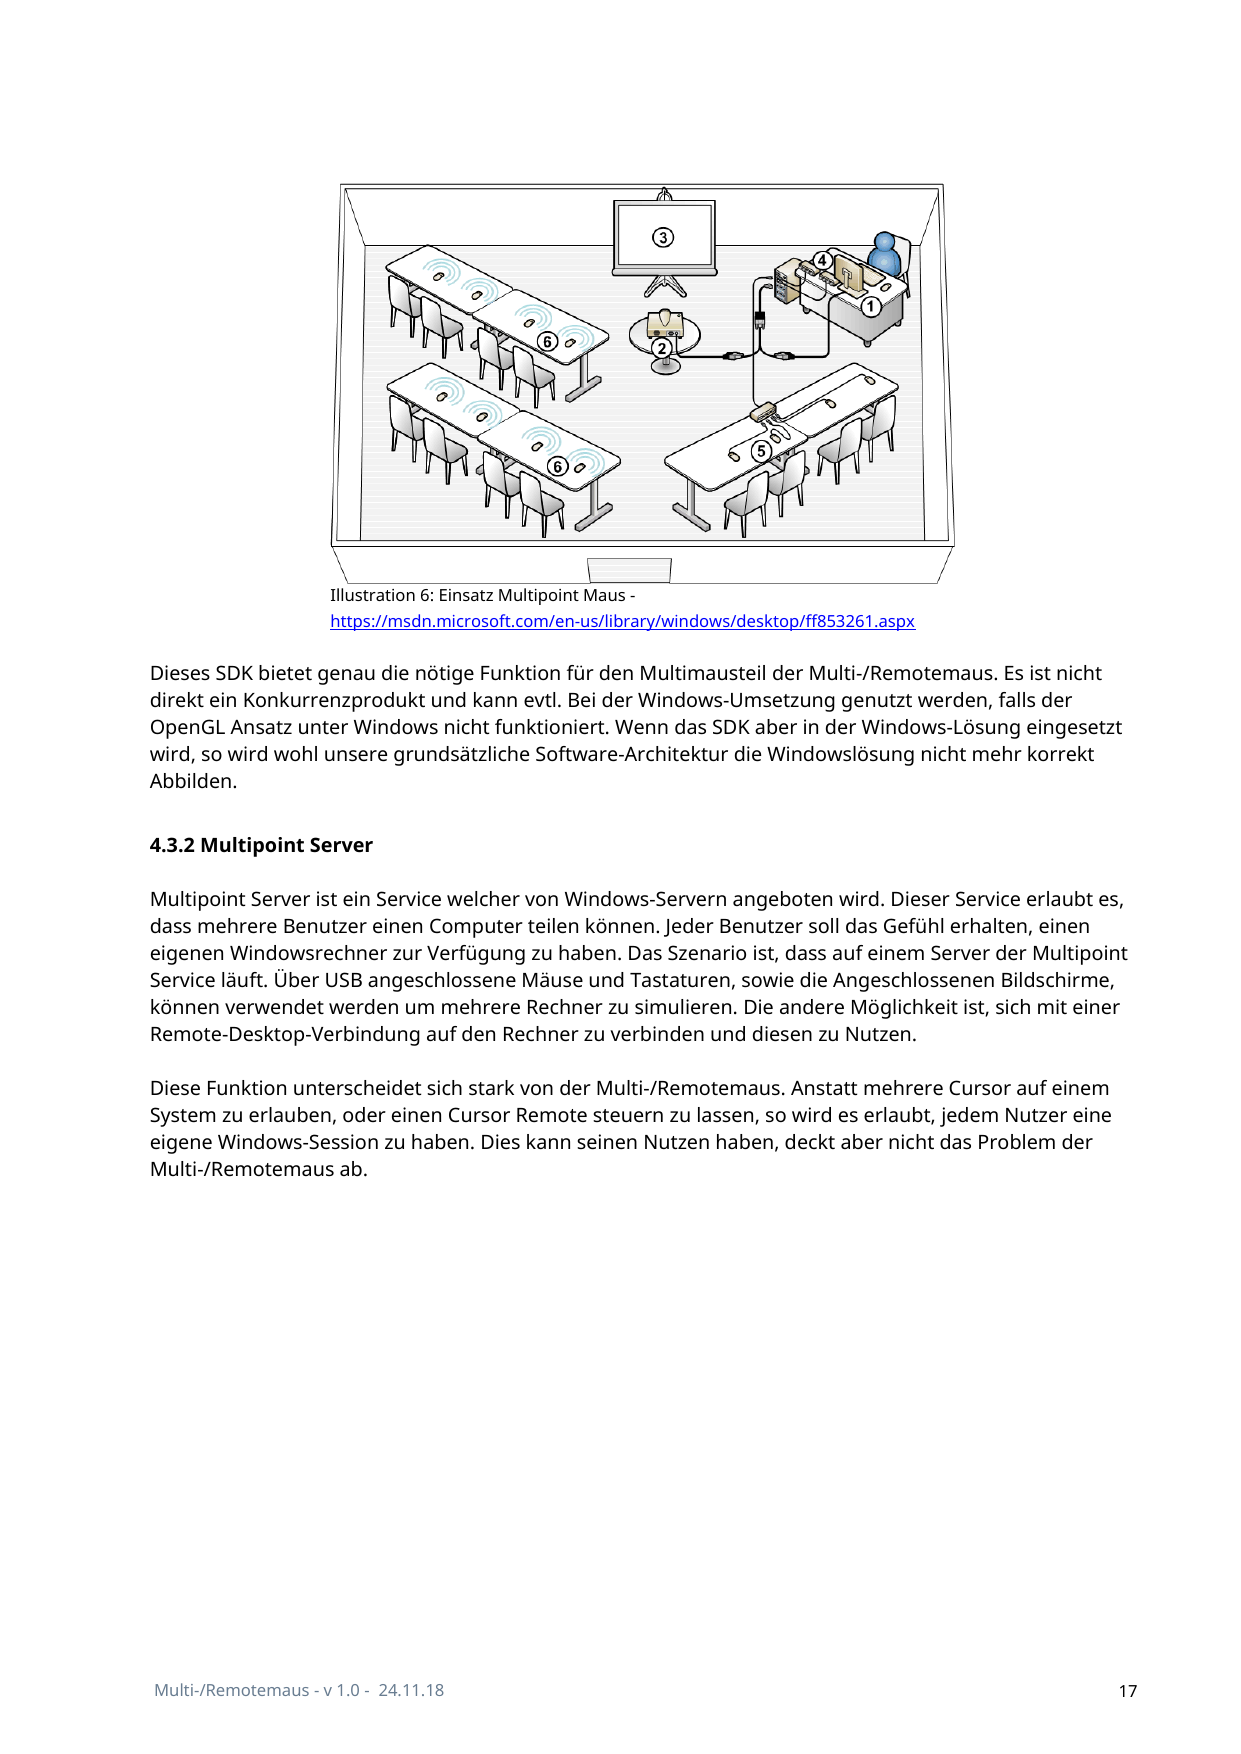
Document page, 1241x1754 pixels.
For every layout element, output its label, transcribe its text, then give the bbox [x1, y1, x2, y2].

subtitle Multipoint Server [149, 832, 1136, 858]
text Diese Funktion unterscheidet sich stark von der Multi-/Remotemaus. Anstatt mehrere Cursor auf einem System zu erlauben, oder einen Cursor Remote steuern zu lassen, so wird es erlaubt, jedem Nutzer eine eigene Windows-Session zu haben. Dies kann seinen Nutzen haben, deckt aber nicht das Problem der Multi-/Remotemaus ab. [149, 1074, 1136, 1182]
picture [330, 183, 955, 584]
text Multipoint Server ist ein Service welcher von Windows-Servern angeboten wird. Dieser Service erlaubt es, dass mehrere Benutzer einen Computer teilen können. Jeder Benutzer soll das Gefühl erhalten, einen eigenen Windowsrechner zur Verfügung zu haben. Das Szenario ist, dass auf einem Server der Multipoint Service läuft. Über USB angeschlossene Mäuse und Tastaturen, sowie die Angeschlossenen Bildschirme, können verwendet werden um mehrere Rechner zu simulieren. Die andere Möglichkeit ist, sich mit einer Remote-Desktop-Verbindung auf den Rechner zu verbinden und diesen zu Nutzen. [149, 886, 1136, 1047]
text Illustration 6: Einsatz Multipoint Maus - https://msdn.microsoft.com/en-us/library/windows/desktop/ff853261.aspx [330, 584, 955, 632]
text Dieses SDK bietet genau die nötige Funktion für den Multimausteil der Multi-/Remotemaus. Es ist nicht direkt ein Konkurrenzprodukt und kann evtl. Bei der Windows-Umsetzung genutzt werden, falls der OpenGL Ansatz unter Windows nicht funktioniert. Wenn das SDK aber in der Windows-Lösung eingesetzt wird, so wird wohl unsere grundsätzliche Software-Architektur die Windowslösung nicht mehr korrekt Abbilden. [149, 659, 1136, 794]
